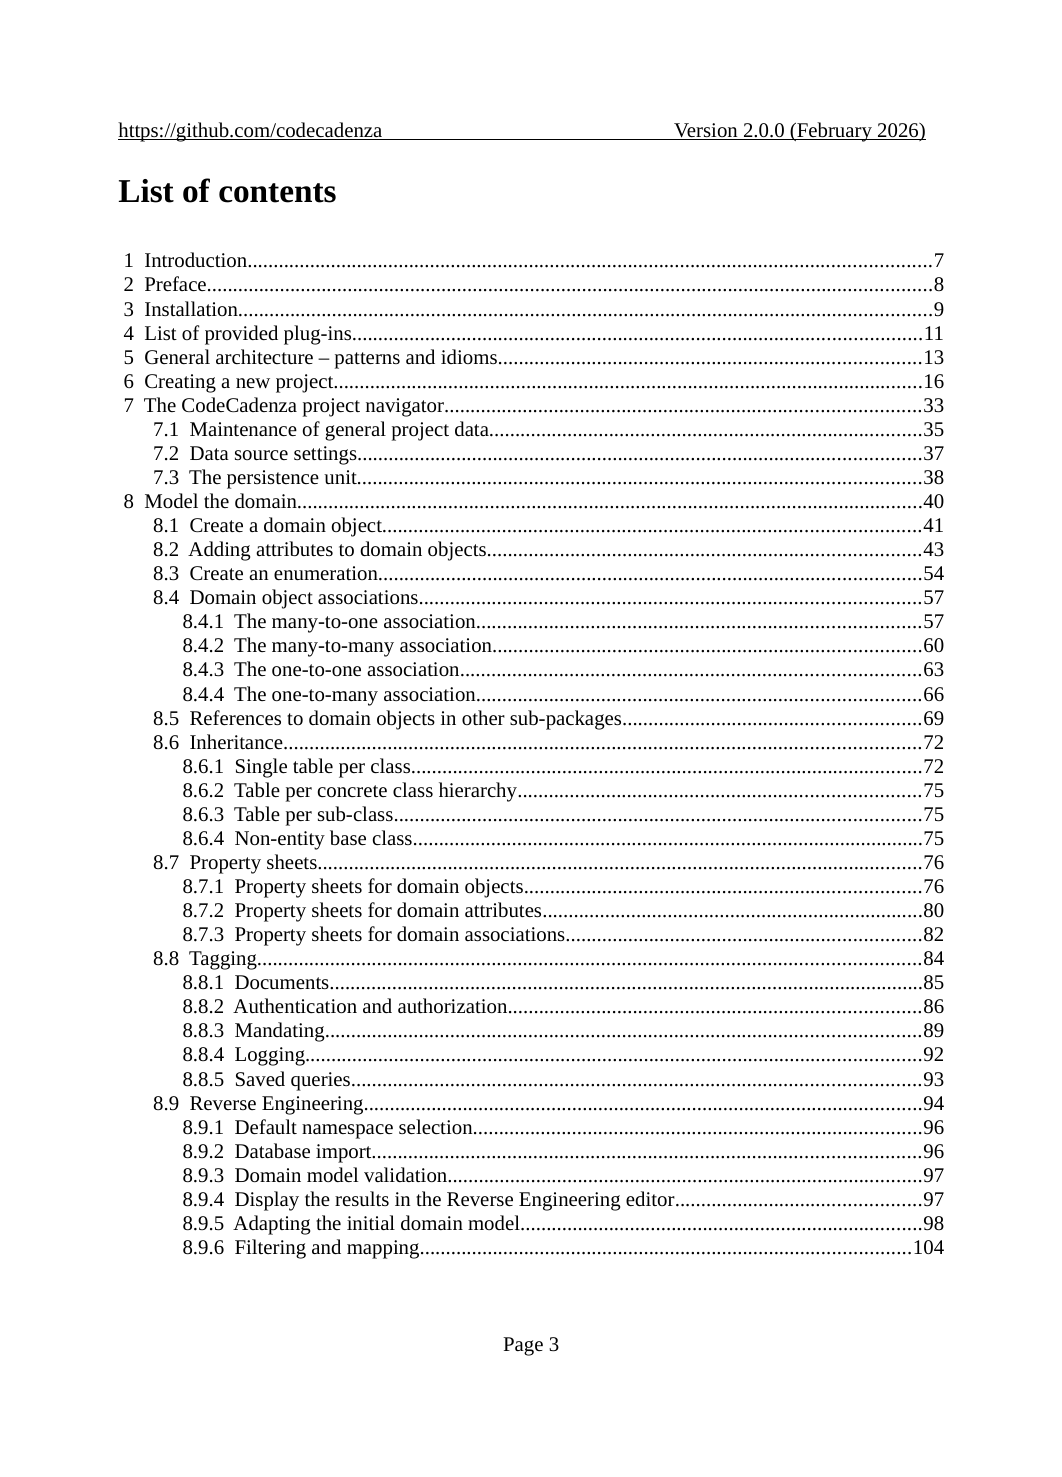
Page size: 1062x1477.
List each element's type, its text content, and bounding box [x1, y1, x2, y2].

text 8.7.1 Property sheets for domain objects 76 [177, 874, 944, 898]
text 3 Installation 9 [118, 296, 944, 321]
text 4 List of provided plug-ins 11 [118, 321, 944, 344]
subtitle List of contents [118, 172, 944, 210]
text 8.7.2 Property sheets for domain attributes 80 [177, 898, 944, 922]
text 8.1 Create a domain object 41 [148, 513, 944, 537]
text 8.6.1 Single table per class 72 [177, 754, 944, 778]
text 8.9.5 Adapting the initial domain model 98 [177, 1211, 944, 1235]
text 8.9.4 Display the results in the Reverse Engineering editor 97 [177, 1187, 944, 1211]
text 8.9 Reverse Engineering 94 [148, 1091, 944, 1114]
text 8.9.2 Database import 96 [177, 1139, 944, 1163]
text 8 Model the domain 40 [118, 489, 944, 513]
text 8.4 Domain object associations 57 [148, 585, 944, 609]
text 8.6 Inheritance 72 [148, 729, 944, 754]
text 8.9.6 Filtering and mapping 104 [177, 1235, 944, 1259]
text 7.2 Data source settings 37 [148, 441, 944, 465]
text 8.6.4 Non-entity base class 75 [177, 826, 944, 850]
text 8.9.1 Default namespace selection 96 [177, 1114, 944, 1139]
text 8.4.1 The many-to-one association 57 [177, 609, 944, 633]
text 8.4.2 The many-to-many association 60 [177, 633, 944, 657]
text 7.3 The persistence unit 38 [148, 465, 944, 489]
text 8.7.3 Property sheets for domain associations 82 [177, 922, 944, 946]
text 6 Creating a new project 16 [118, 369, 944, 393]
text 2 Preface 8 [118, 272, 944, 296]
text 8.3 Create an enumeration 54 [148, 561, 944, 585]
text 8.9.3 Domain model validation 97 [177, 1163, 944, 1187]
text 8.8.1 Documents 85 [177, 970, 944, 994]
text 8.5 References to domain objects in other sub-packages 69 [148, 706, 944, 729]
text 8.6.3 Table per sub-class 75 [177, 802, 944, 826]
text 8.4.3 The one-to-one association 63 [177, 657, 944, 681]
text 8.7 Property sheets 76 [148, 850, 944, 874]
text 8.8.4 Logging 92 [177, 1042, 944, 1066]
text 5 General architecture – patterns and idioms 13 [118, 344, 944, 369]
text 8.8.5 Saved queries 93 [177, 1066, 944, 1091]
text 8.8.3 Mandating 89 [177, 1018, 944, 1042]
text 8.8 Tagging 84 [148, 946, 944, 970]
text 8.4.4 The one-to-many association 66 [177, 681, 944, 706]
text 8.2 Adding attributes to domain objects 43 [148, 537, 944, 561]
text 7.1 Maintenance of general project data 35 [148, 417, 944, 441]
text 1 Introduction 7 [118, 248, 944, 272]
text 8.6.2 Table per concrete class hierarchy 75 [177, 778, 944, 802]
text 8.8.2 Authentication and authorization 86 [177, 994, 944, 1018]
text 7 The CodeCadenza project navigator 33 [118, 393, 944, 417]
